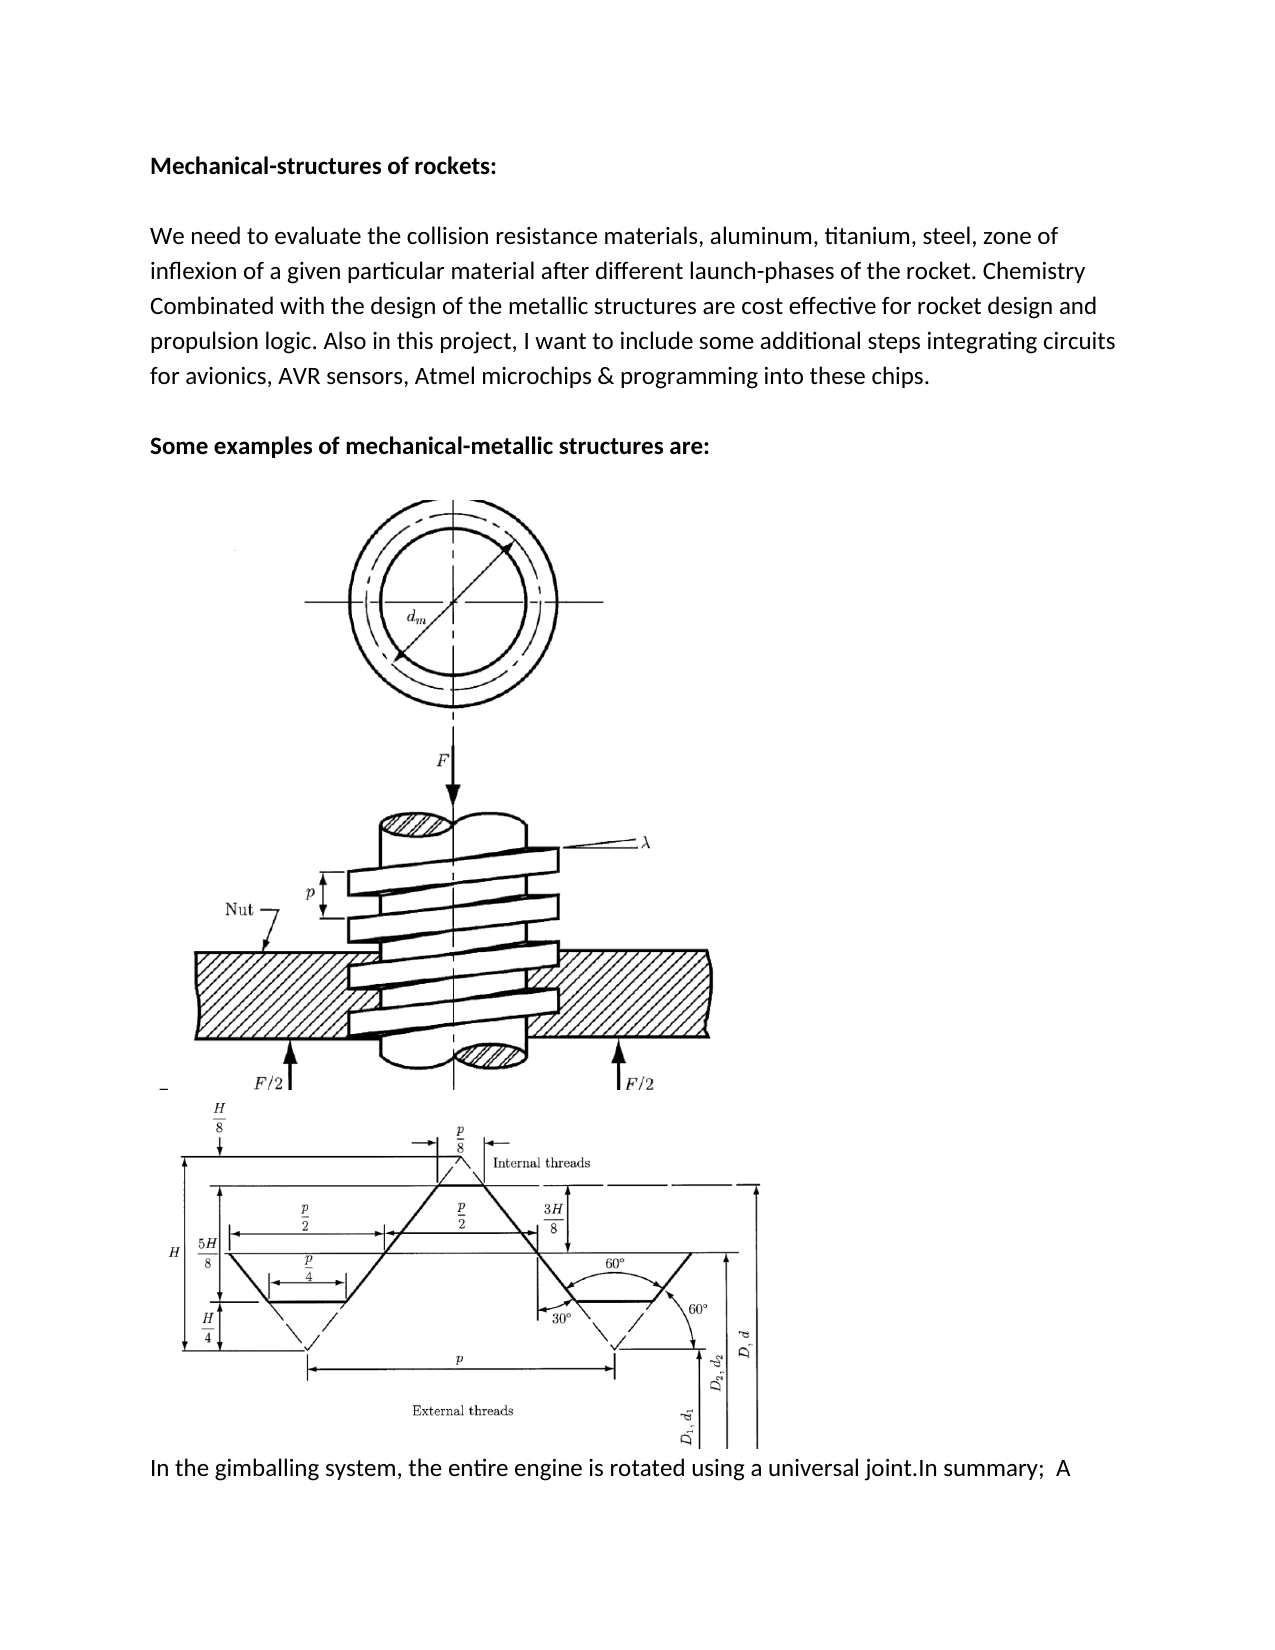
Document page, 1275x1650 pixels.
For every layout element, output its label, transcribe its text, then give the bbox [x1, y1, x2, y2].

picture [150, 1093, 761, 1449]
text Some examples of mechanical-metallic structures are: [150, 430, 1125, 461]
text Combinated with the design of the metallic structures are cost effective for rocket design and propulsion logic. Also in this project, I want to include some additional steps integrating circuits for avionics, AVR sensors, Atmel microchips & programming into these chips. [150, 290, 1125, 391]
text In the gimballing system, the entire engine is rotated using a universal joint.In summary; A [150, 1452, 1125, 1483]
text We need to evaluate the collision resistance materials, aluminum, titanium, steel, zone of inflexion of a given particular material after different launch-phases of the rocket. Chemistry [150, 220, 1125, 286]
picture [150, 500, 761, 1090]
text Mechanical-structures of rockets: [150, 150, 1125, 181]
